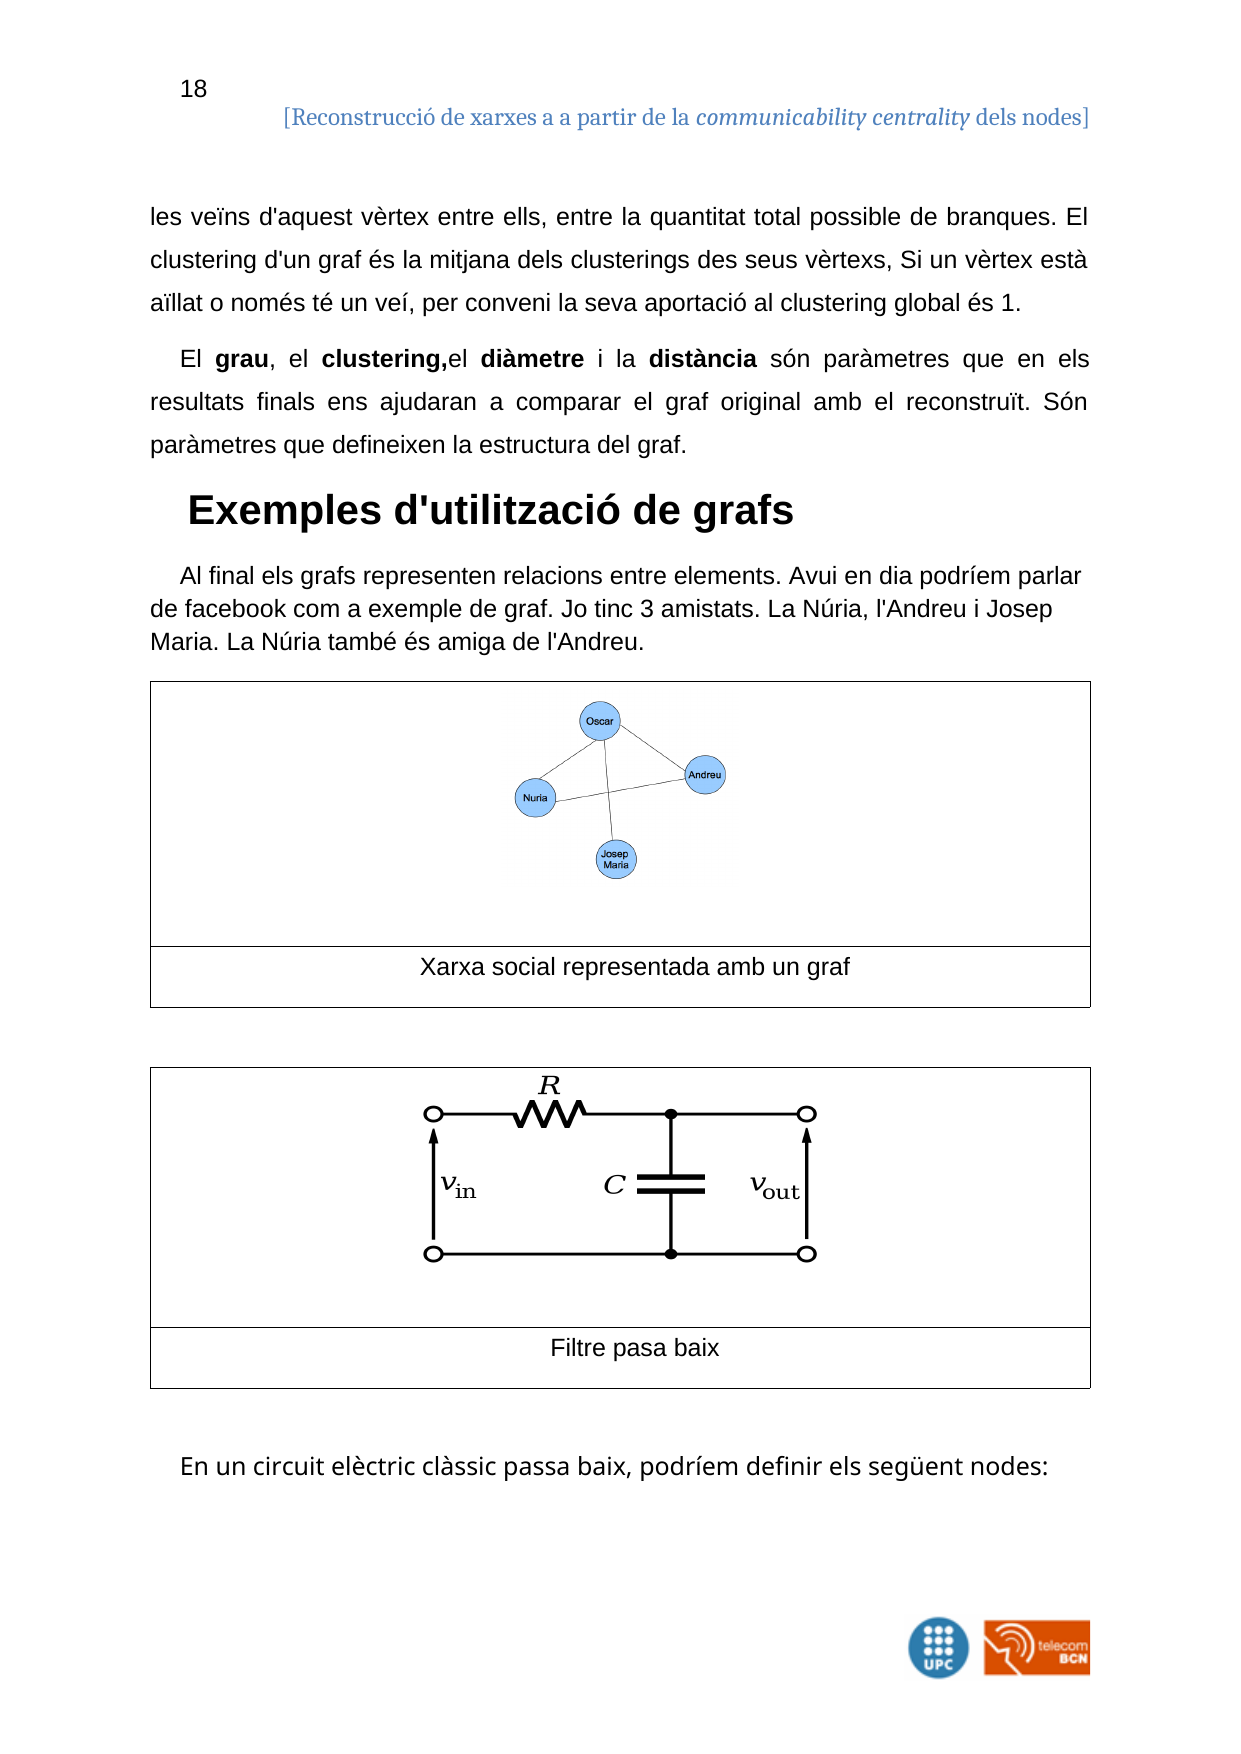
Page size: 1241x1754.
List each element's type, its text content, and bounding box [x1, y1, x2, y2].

picture [500, 687, 740, 887]
table_cell Filtre pasa baix [151, 1328, 1090, 1388]
text El grau, el clustering,el diàmetre i la distància són paràmetres que en els resultats finals ens ajudaran a comparar el graf original amb el reconstruït. Són paràmetres que defineixen la estructura del graf. [150, 343, 1090, 458]
picture [408, 1072, 832, 1268]
text Al final els grafs representen relacions entre elements. Avui en dia podríem parlar de facebook com a exemple de graf. Jo tinc 3 amistats. La Núria, l'Andreu i Josep Maria. La Núria també és amiga de l'Andreu. [150, 561, 1090, 656]
subtitle Exemples d'utilització de grafs [187, 485, 1090, 533]
text les veïns d'aquest vèrtex entre ells, entre la quantitat total possible de branques. El clustering d'un graf és la mitjana dels clusterings des seus vèrtexs, Si un vèrtex està aïllat o només té un veí, per conveni la seva aportació al clustering global és 1. [150, 202, 1090, 317]
table_cell Xarxa social representada amb un graf [151, 947, 1090, 1007]
table_header [151, 1068, 1090, 1327]
picture [904, 1614, 1091, 1681]
table_header [151, 682, 1090, 946]
text En un circuit elèctric clàssic passa baix, podríem definir els següent nodes: [150, 1448, 1090, 1482]
